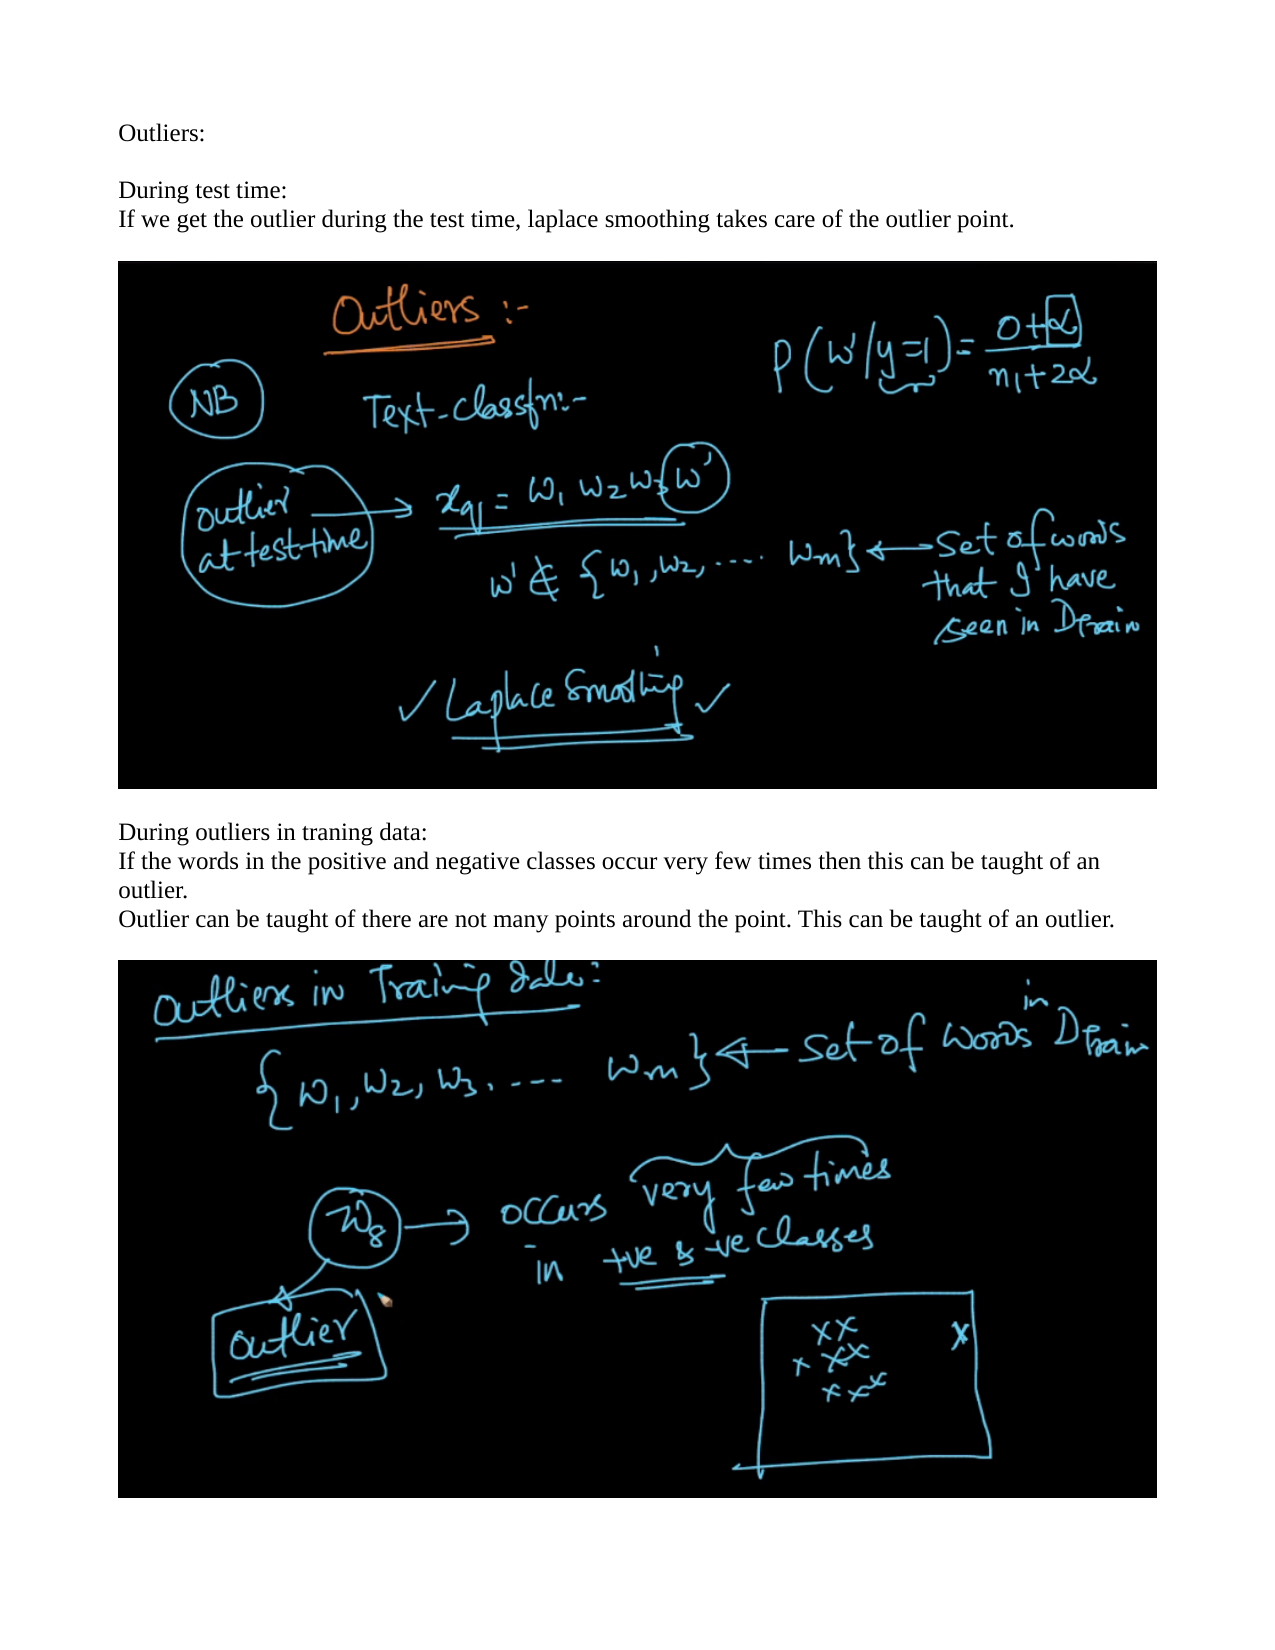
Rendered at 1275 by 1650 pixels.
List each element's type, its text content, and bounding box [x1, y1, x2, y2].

text Outliers: [118, 118, 1157, 147]
text If the words in the positive and negative classes occur very few times then this can be taught of an outlier. [118, 846, 1157, 904]
text Outlier can be taught of there are not many points around the point. This can be taught of an outlier. [118, 904, 1157, 932]
picture [118, 960, 1157, 1498]
picture [118, 261, 1157, 789]
text If we get the outlier during the test time, laplace smoothing takes care of the outlier point. [118, 204, 1157, 233]
text During test time: [118, 176, 1157, 204]
text During outliers in traning data: [118, 817, 1157, 846]
